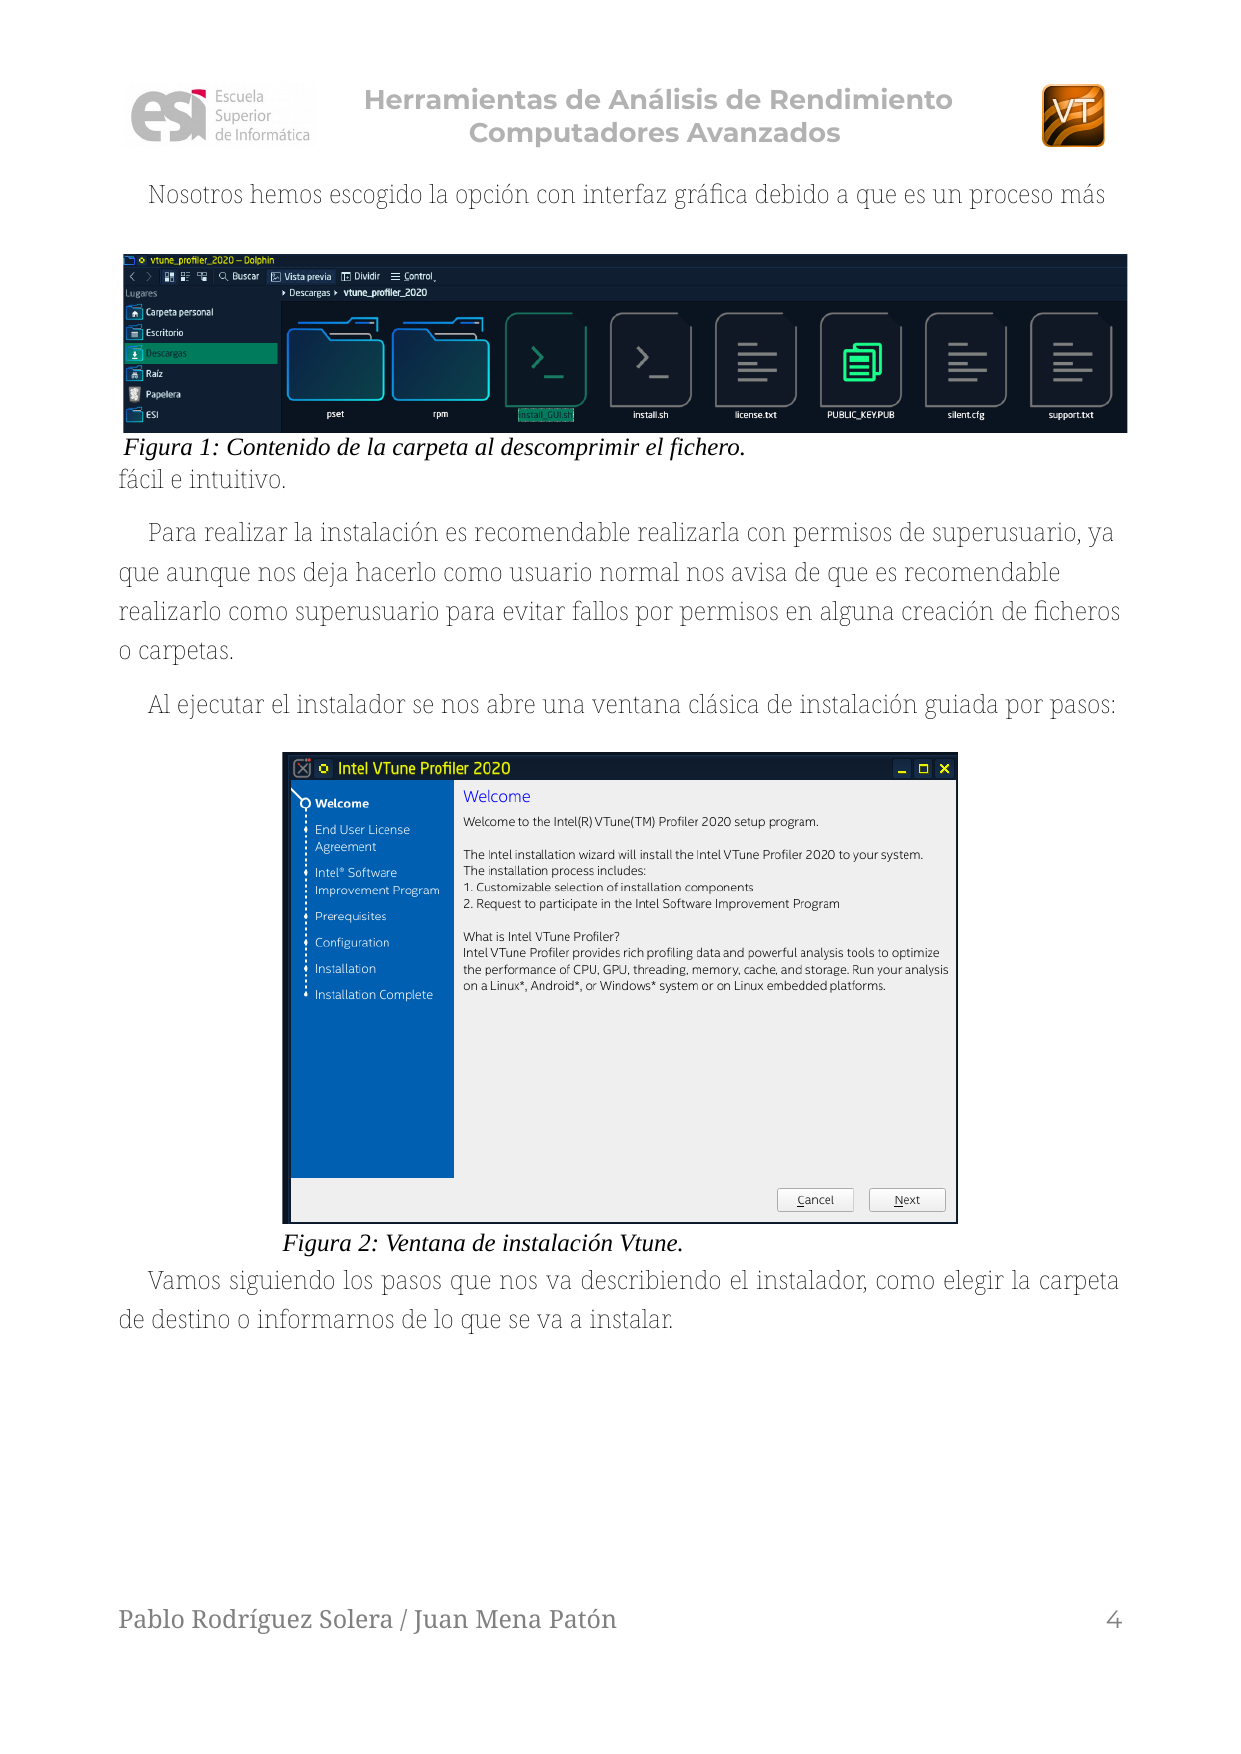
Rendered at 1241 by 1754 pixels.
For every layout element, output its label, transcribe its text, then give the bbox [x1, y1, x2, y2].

text Para realizar la instalación es recomendable realizarla con permisos de superusuario, ya que aunque nos deja hacerlo como usuario normal nos avisa de que es recomendable realizarlo como superusuario para evitar fallos por permisos en alguna creación de ficheros o carpetas. [118, 515, 1122, 667]
picture [124, 82, 315, 147]
text Nosotros hemos escogido la opción con interfaz gráfica debido a que es un proceso más fácil e intuitivo. [118, 176, 1127, 495]
text Figura 2: Ventana de instalación Vtune. [282, 1224, 958, 1257]
text Figura 1: Contenido de la carpeta al descomprimir el fichero. [123, 433, 1127, 461]
picture [1042, 84, 1105, 147]
text Al ejecutar el instalador se nos abre una ventana clásica de instalación guiada por pasos: [118, 686, 1122, 720]
text Vamos siguiendo los pasos que nos va describiendo el instalador, como elegir la carpeta de destino o informarnos de lo que se va a instalar. [118, 740, 1122, 1336]
picture [123, 254, 1128, 433]
picture [282, 752, 958, 1224]
